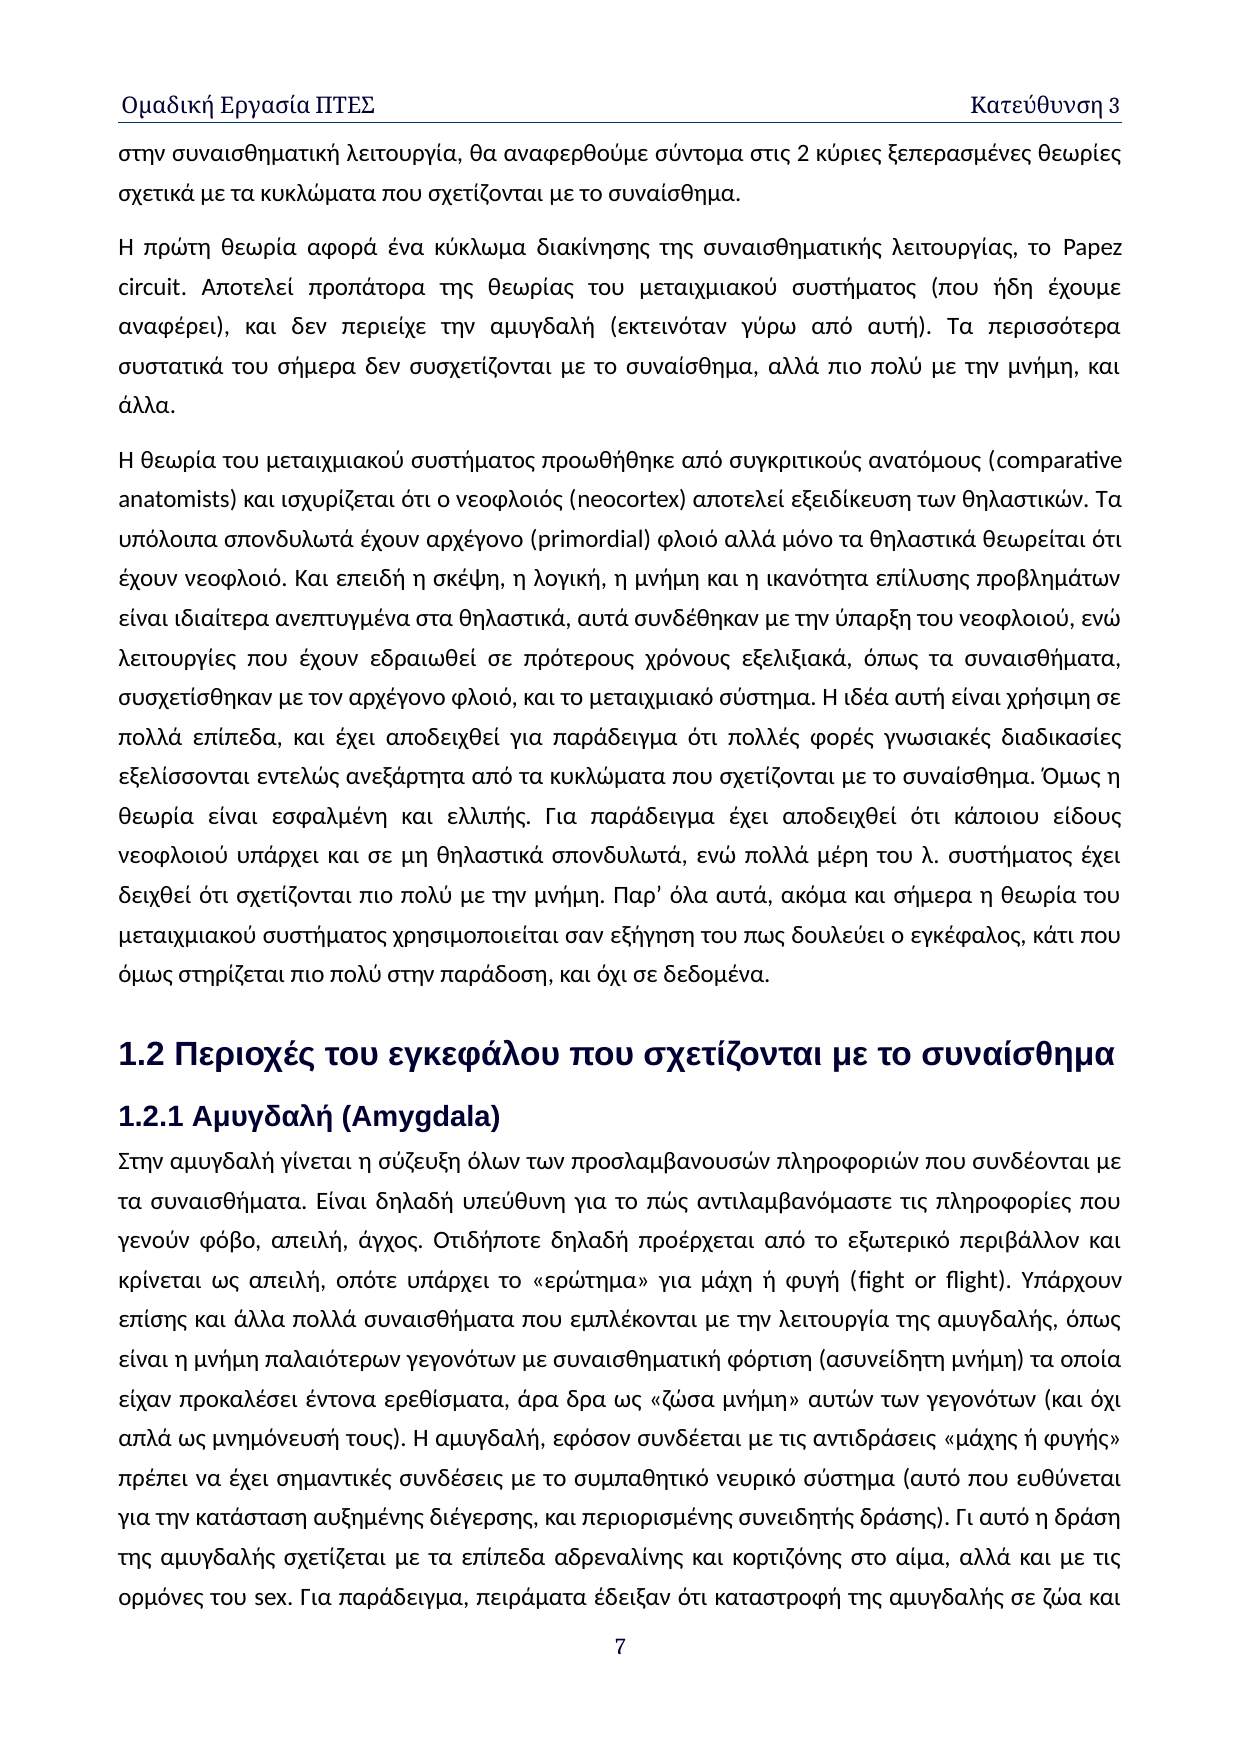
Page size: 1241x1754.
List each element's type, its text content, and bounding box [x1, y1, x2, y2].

subtitle Αμυγδαλή (Amygdala) [118, 1099, 1122, 1133]
text Στην αμυγδαλή γίνεται η σύζευξη όλων των προσλαμβανουσών πληροφοριών που συνδέονται με τα συναισθήματα. Είναι δηλαδή υπεύθυνη για το πώς αντιλαμβανόμαστε τις πληροφορίες που γενούν φόβο, απειλή, άγχος. Οτιδήποτε δηλαδή προέρχεται από το εξωτερικό περιβάλλον και κρίνεται ως απειλή, οπότε υπάρχει το «ερώτημα» για μάχη ή φυγή (fight or flight). Υπάρχουν επίσης και άλλα πολλά συναισθήματα που εμπλέκονται με την λειτουργία της αμυγδαλής, όπως είναι η μνήμη παλαιότερων γεγονότων με συναισθηματική φόρτιση (ασυνείδητη μνήμη) τα οποία είχαν προκαλέσει έντονα ερεθίσματα, άρα δρα ως «ζώσα μνήμη» αυτών των γεγονότων (και όχι απλά ως μνημόνευσή τους). Η αμυγδαλή, εφόσον συνδέεται με τις αντιδράσεις «μάχης ή φυγής» πρέπει να έχει σημαντικές συνδέσεις με το συμπαθητικό νευρικό σύστημα (αυτό που ευθύνεται για την κατάσταση αυξημένης διέγερσης, και περιορισμένης συνειδητής δράσης). Γι αυτό η δράση της αμυγδαλής σχετίζεται με τα επίπεδα αδρεναλίνης και κορτιζόνης στο αίμα, αλλά και με τις ορμόνες του sex. Για παράδειγμα, πειράματα έδειξαν ότι καταστροφή της αμυγδαλής σε ζώα και [118, 1145, 1122, 1611]
text στην συναισθηματική λειτουργία, θα αναφερθούμε σύντομα στις 2 κύριες ξεπερασμένες θεωρίες σχετικά με τα κυκλώματα που σχετίζονται με το συναίσθημα. [118, 137, 1122, 208]
subtitle Περιοχές του εγκεφάλου που σχετίζονται με το συναίσθημα [118, 1033, 1122, 1072]
text Η θεωρία του μεταιχμιακού συστήματος προωθήθηκε από συγκριτικούς ανατόμους (comparative anatomists) και ισχυρίζεται ότι ο νεοφλοιός (neocortex) αποτελεί εξειδίκευση των θηλαστικών. Τα υπόλοιπα σπονδυλωτά έχουν αρχέγονο (primordial) φλοιό αλλά μόνο τα θηλαστικά θεωρείται ότι έχουν νεοφλοιό. Και επειδή η σκέψη, η λογική, η μνήμη και η ικανότητα επίλυσης προβλημάτων είναι ιδιαίτερα ανεπτυγμένα στα θηλαστικά, αυτά συνδέθηκαν με την ύπαρξη του νεοφλοιού, ενώ λειτουργίες που έχουν εδραιωθεί σε πρότερους χρόνους εξελιξιακά, όπως τα συναισθήματα, συσχετίσθηκαν με τον αρχέγονο φλοιό, και το μεταιχμιακό σύστημα. Η ιδέα αυτή είναι χρήσιμη σε πολλά επίπεδα, και έχει αποδειχθεί για παράδειγμα ότι πολλές φορές γνωσιακές διαδικασίες εξελίσσονται εντελώς ανεξάρτητα από τα κυκλώματα που σχετίζονται με το συναίσθημα. Όμως η θεωρία είναι εσφαλμένη και ελλιπής. Για παράδειγμα έχει αποδειχθεί ότι κάποιου είδους νεοφλοιού υπάρχει και σε μη θηλαστικά σπονδυλωτά, ενώ πολλά μέρη του λ. συστήματος έχει δειχθεί ότι σχετίζονται πιο πολύ με την μνήμη. Παρ’ όλα αυτά, ακόμα και σήμερα η θεωρία του μεταιχμιακού συστήματος χρησιμοποιείται σαν εξήγηση του πως δουλεύει ο εγκέφαλος, κάτι που όμως στηρίζεται πιο πολύ στην παράδοση, και όχι σε δεδομένα. [118, 444, 1122, 989]
text Η πρώτη θεωρία αφορά ένα κύκλωμα διακίνησης της συναισθηματικής λειτουργίας, το Papez circuit. Αποτελεί προπάτορα της θεωρίας του μεταιχμιακού συστήματος (που ήδη έχουμε αναφέρει), και δεν περιείχε την αμυγδαλή (εκτεινόταν γύρω από αυτή). Τα περισσότερα συστατικά του σήμερα δεν συσχετίζονται με το συναίσθημα, αλλά πιο πολύ με την μνήμη, και άλλα. [118, 231, 1122, 420]
